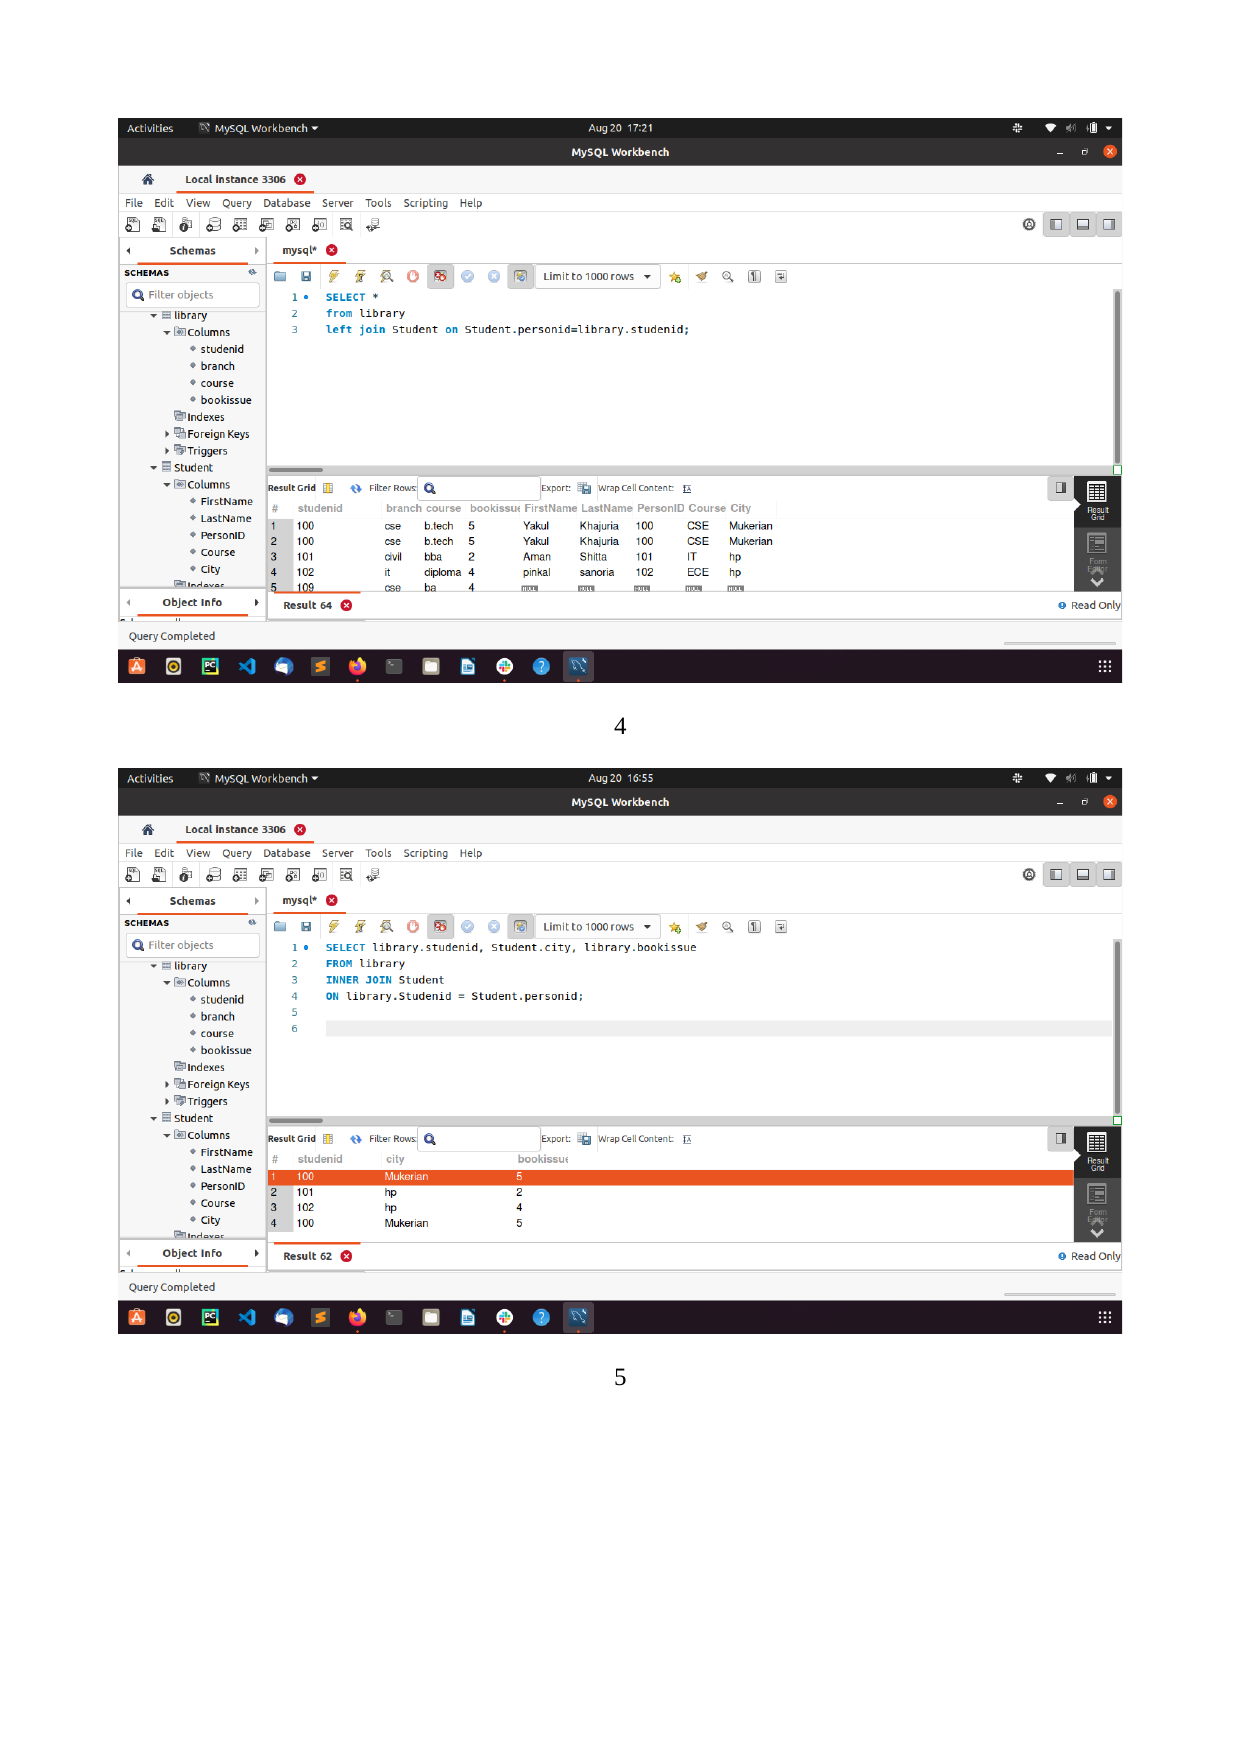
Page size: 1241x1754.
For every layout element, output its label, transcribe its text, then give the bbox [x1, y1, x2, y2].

text 5 [118, 1362, 1122, 1391]
picture [118, 768, 1123, 1334]
picture [118, 118, 1123, 683]
text 4 [118, 711, 1122, 740]
